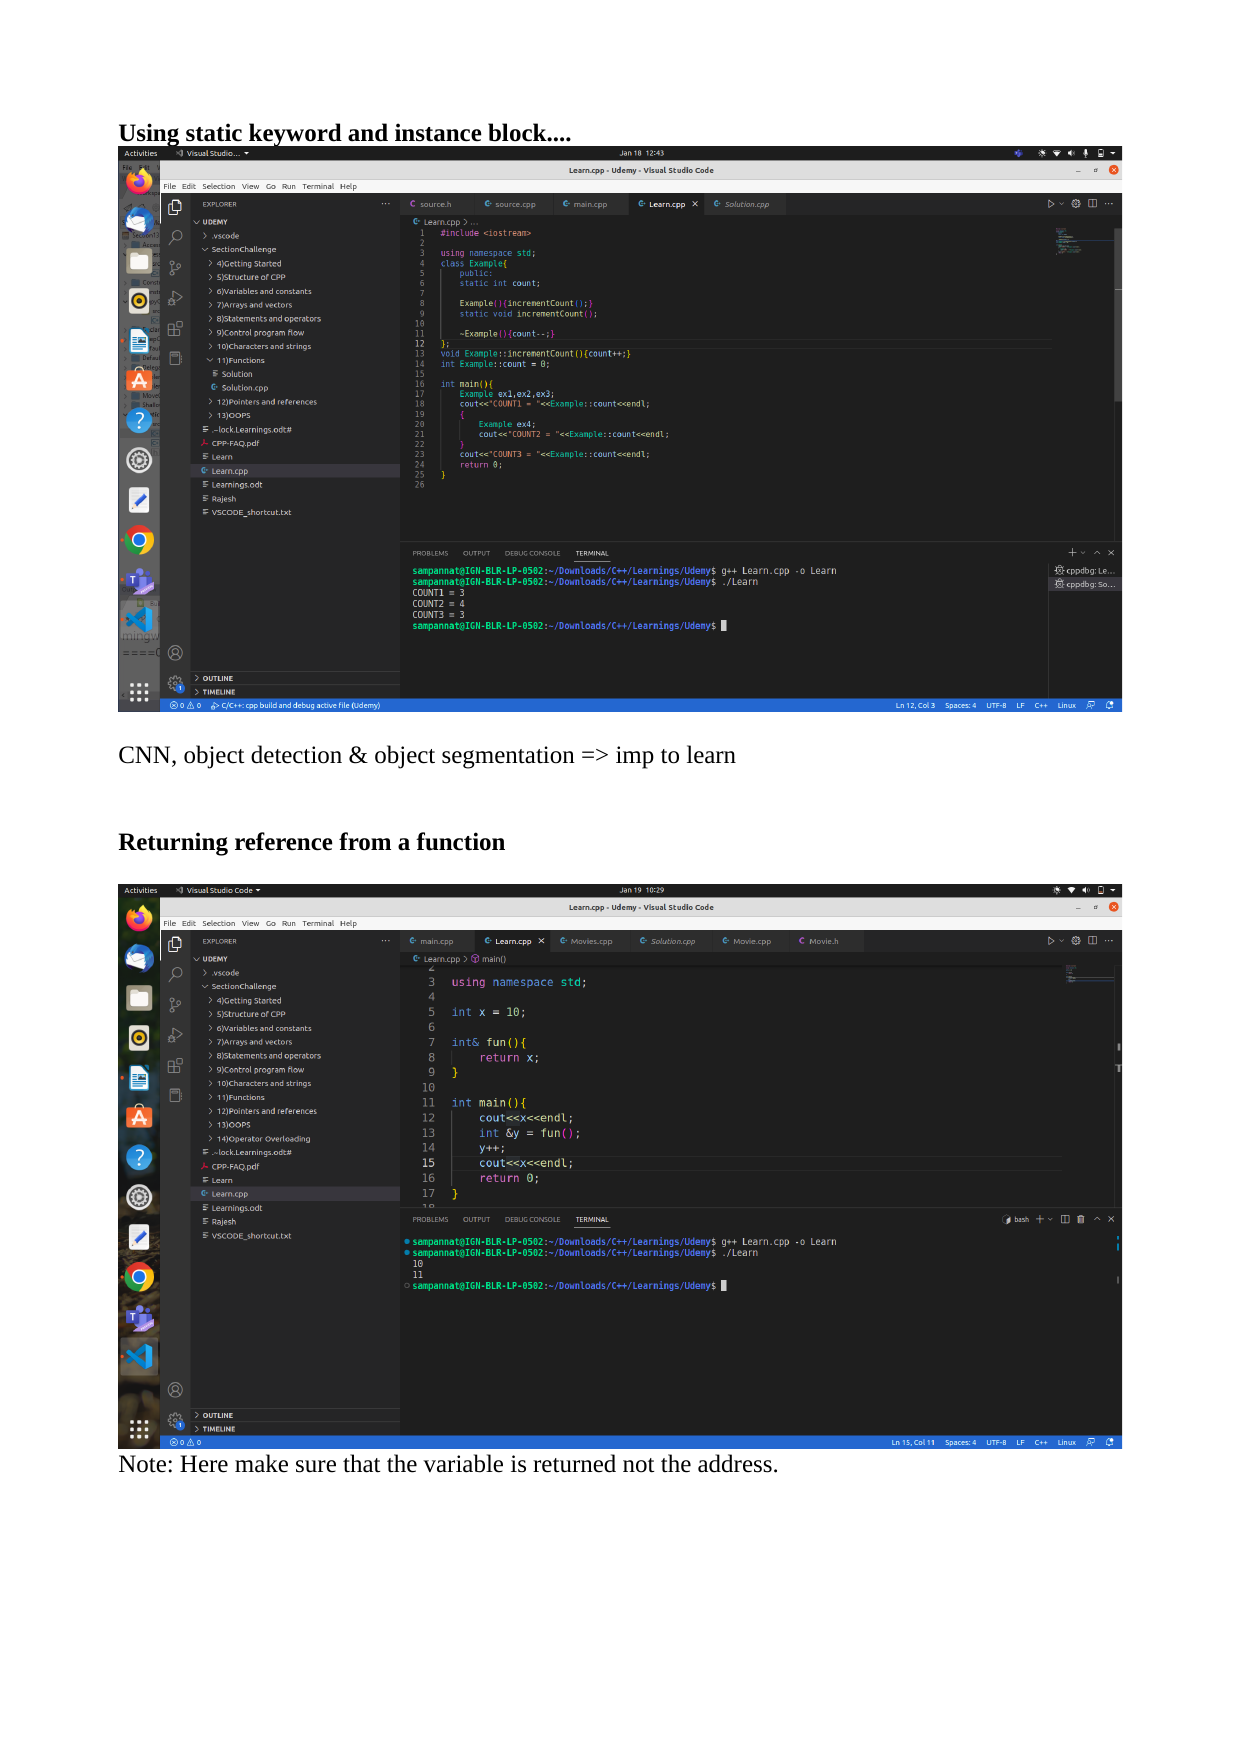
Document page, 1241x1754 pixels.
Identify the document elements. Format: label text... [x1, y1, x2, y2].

text CNN, object detection & object segmentation => imp to learn [118, 740, 1122, 769]
text Returning reference from a function [118, 827, 1122, 855]
picture [118, 884, 1123, 1449]
text Using static keyword and instance block.... [118, 118, 1122, 146]
text Note: Here make sure that the variable is returned not the address. [118, 1449, 1122, 1477]
picture [118, 146, 1123, 712]
